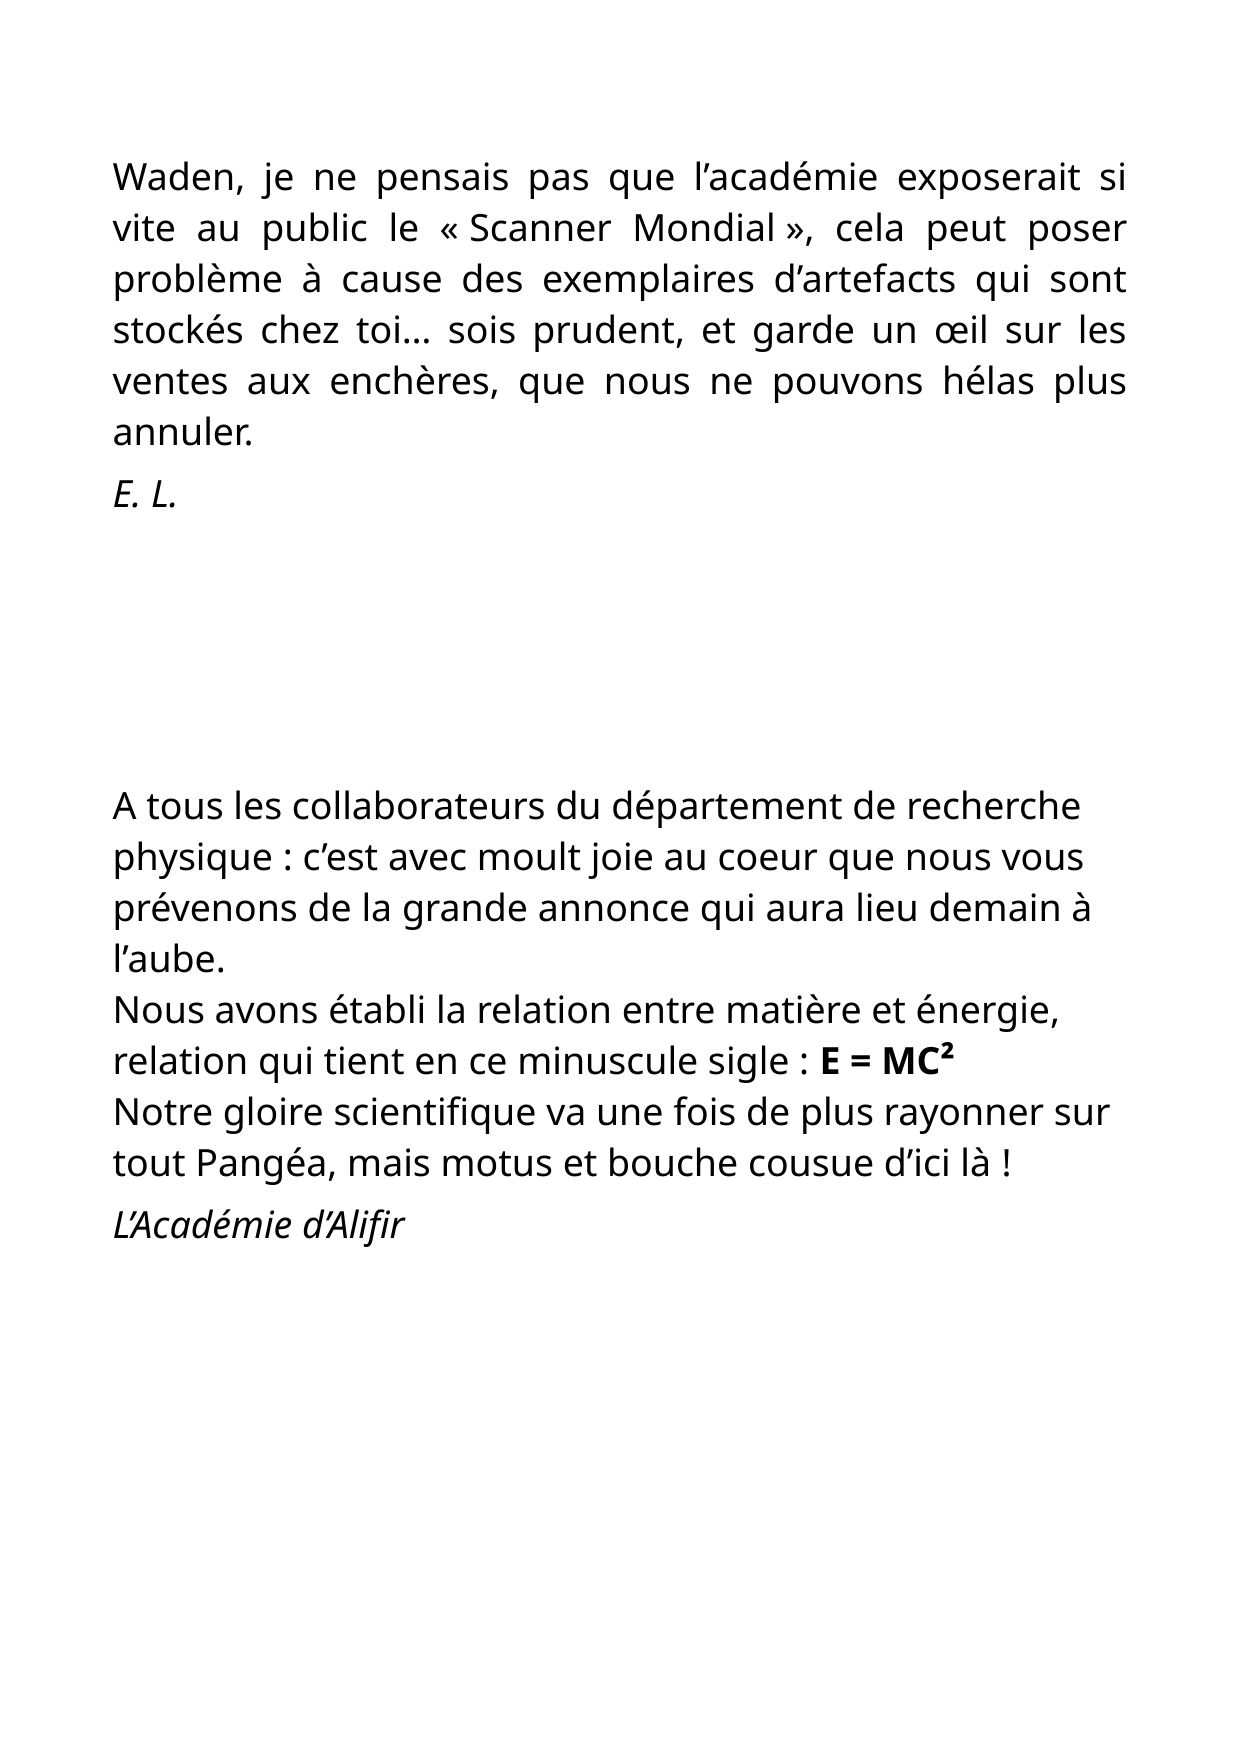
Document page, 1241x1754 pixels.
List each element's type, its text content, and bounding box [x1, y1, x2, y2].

text A tous les collaborateurs du département de recherche physique : c’est avec moult joie au coeur que nous vous prévenons de la grande annonce qui aura lieu demain à l’aube. Nous avons établi la relation entre matière et énergie, relation qui tient en ce minuscule sigle : E = MC² Notre gloire scientifique va une fois de plus rayonner sur tout Pangéa, mais motus et bouche cousue d’ici là ! [112, 779, 1128, 1187]
text Waden, je ne pensais pas que l’académie exposerait si vite au public le « Scanner Mondial », cela peut poser problème à cause des exemplaires d’artefacts qui sont stockés chez toi… sois prudent, et garde un œil sur les ventes aux enchères, que nous ne pouvons hélas plus annuler. [112, 150, 1128, 456]
text L’Académie d’Alifir [112, 1198, 1128, 1249]
text E. L. [112, 467, 1128, 518]
